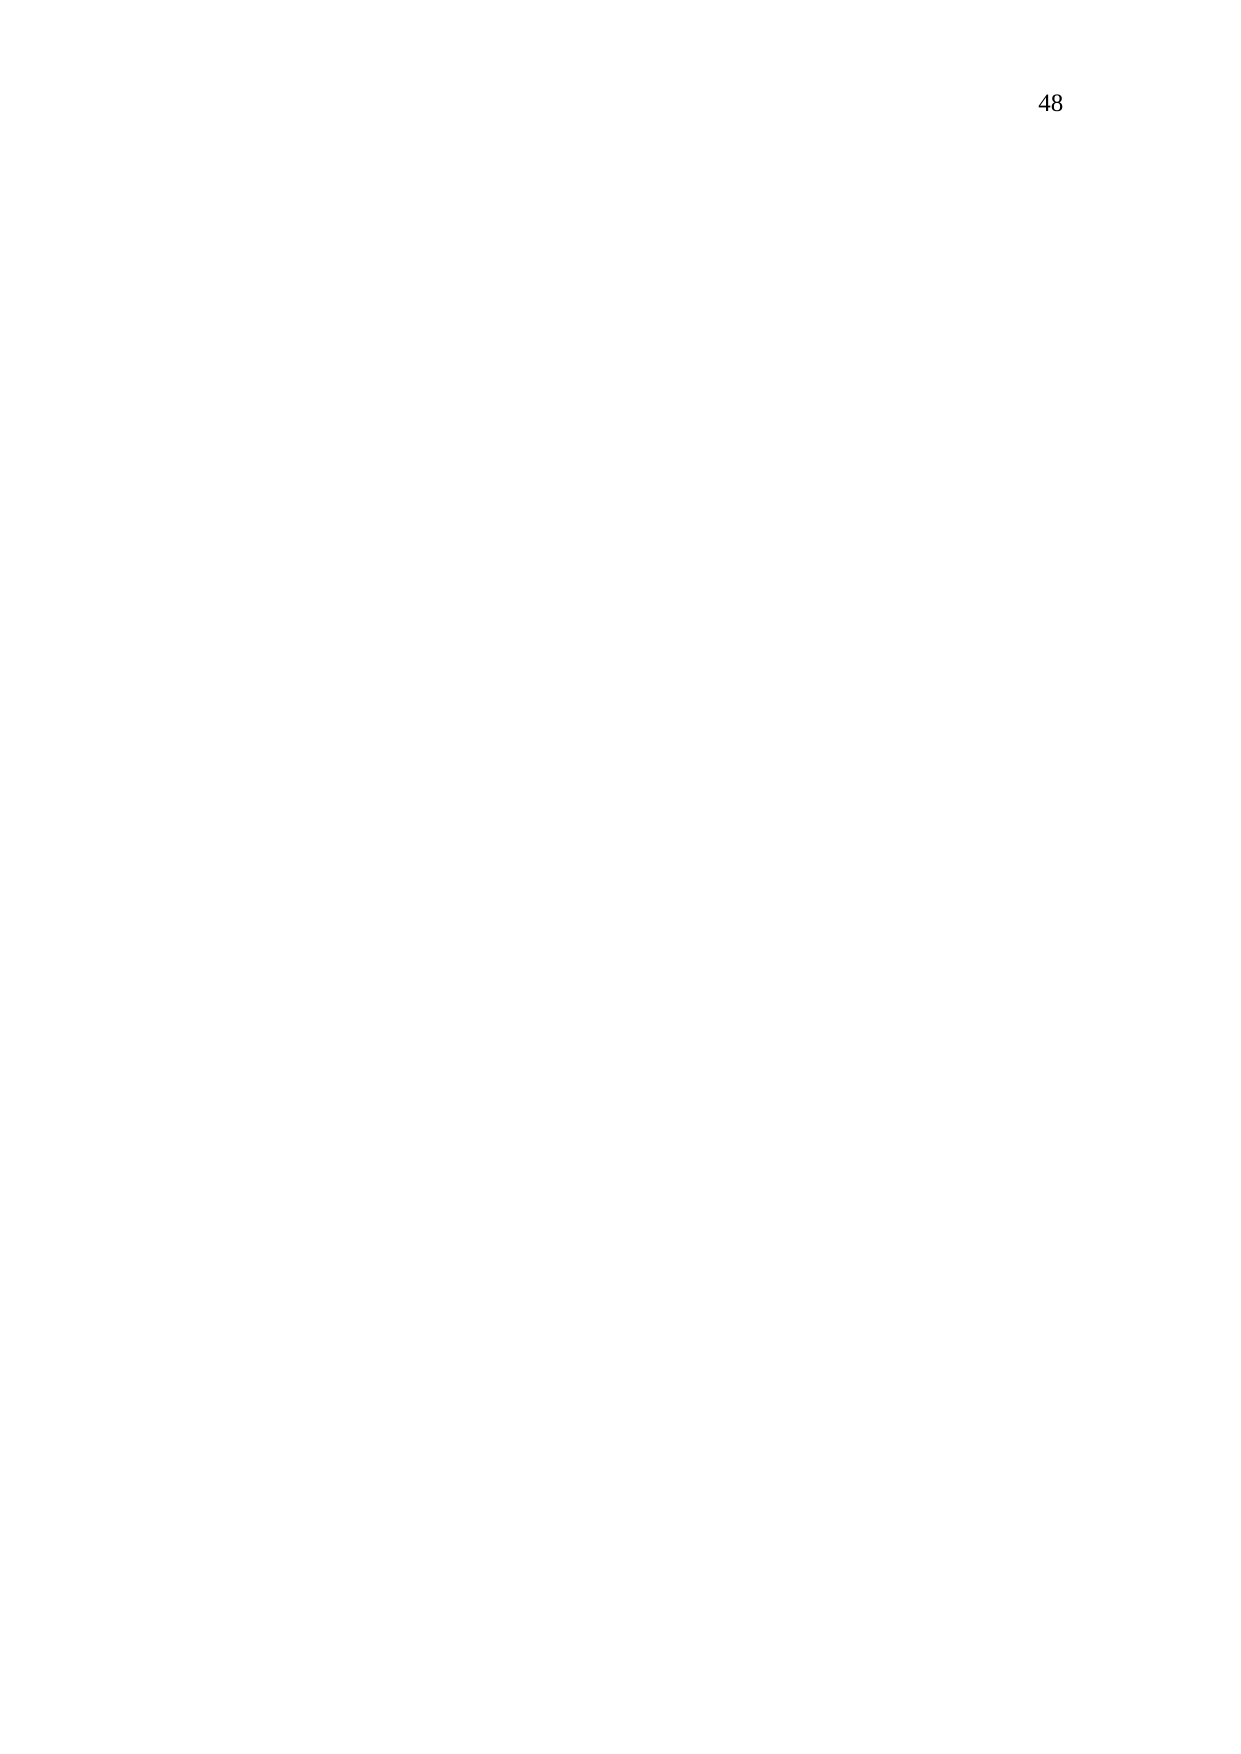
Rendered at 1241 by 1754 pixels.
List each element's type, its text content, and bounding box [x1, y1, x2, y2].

text ‌ [236, 323, 1063, 373]
